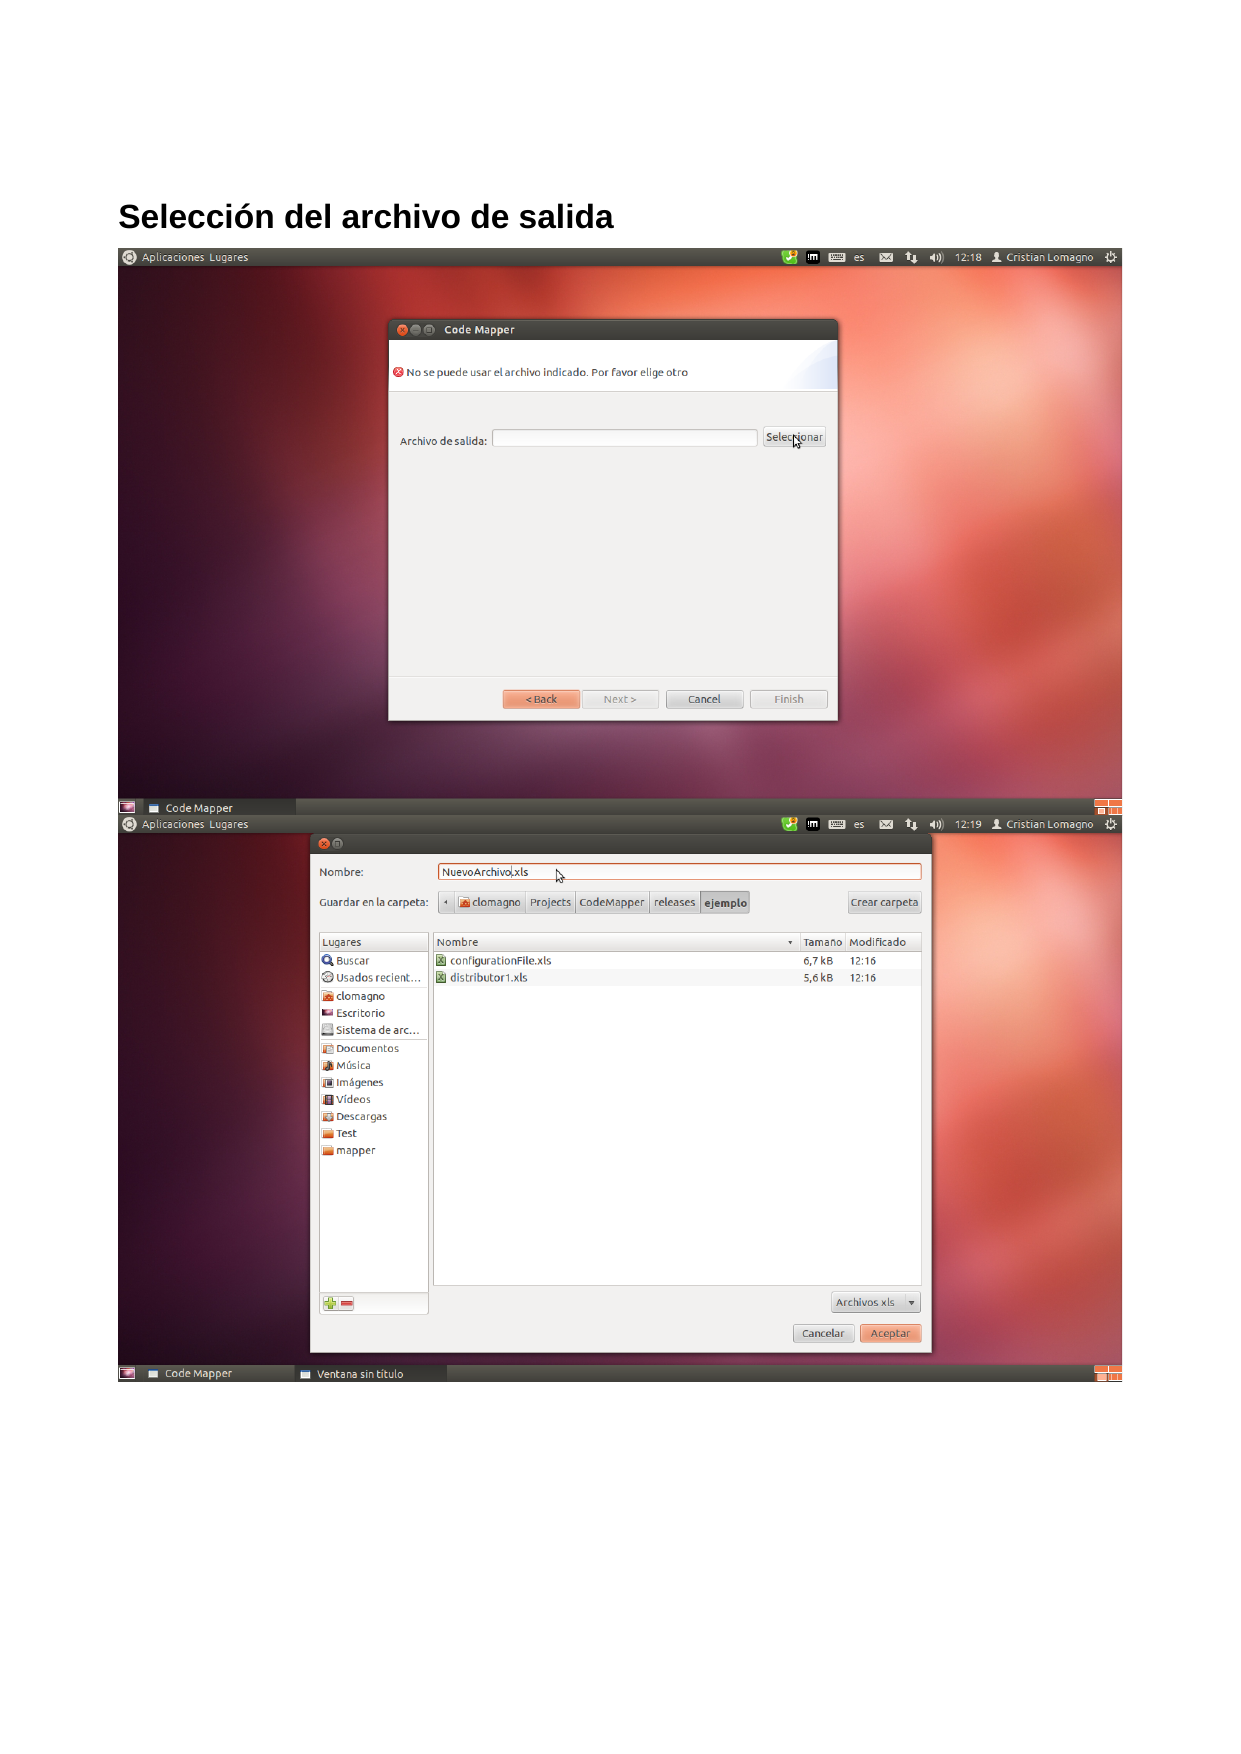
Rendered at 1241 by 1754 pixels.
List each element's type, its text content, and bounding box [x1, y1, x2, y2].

subtitle Selección del archivo de salida [118, 197, 1122, 236]
picture [118, 248, 1123, 1382]
